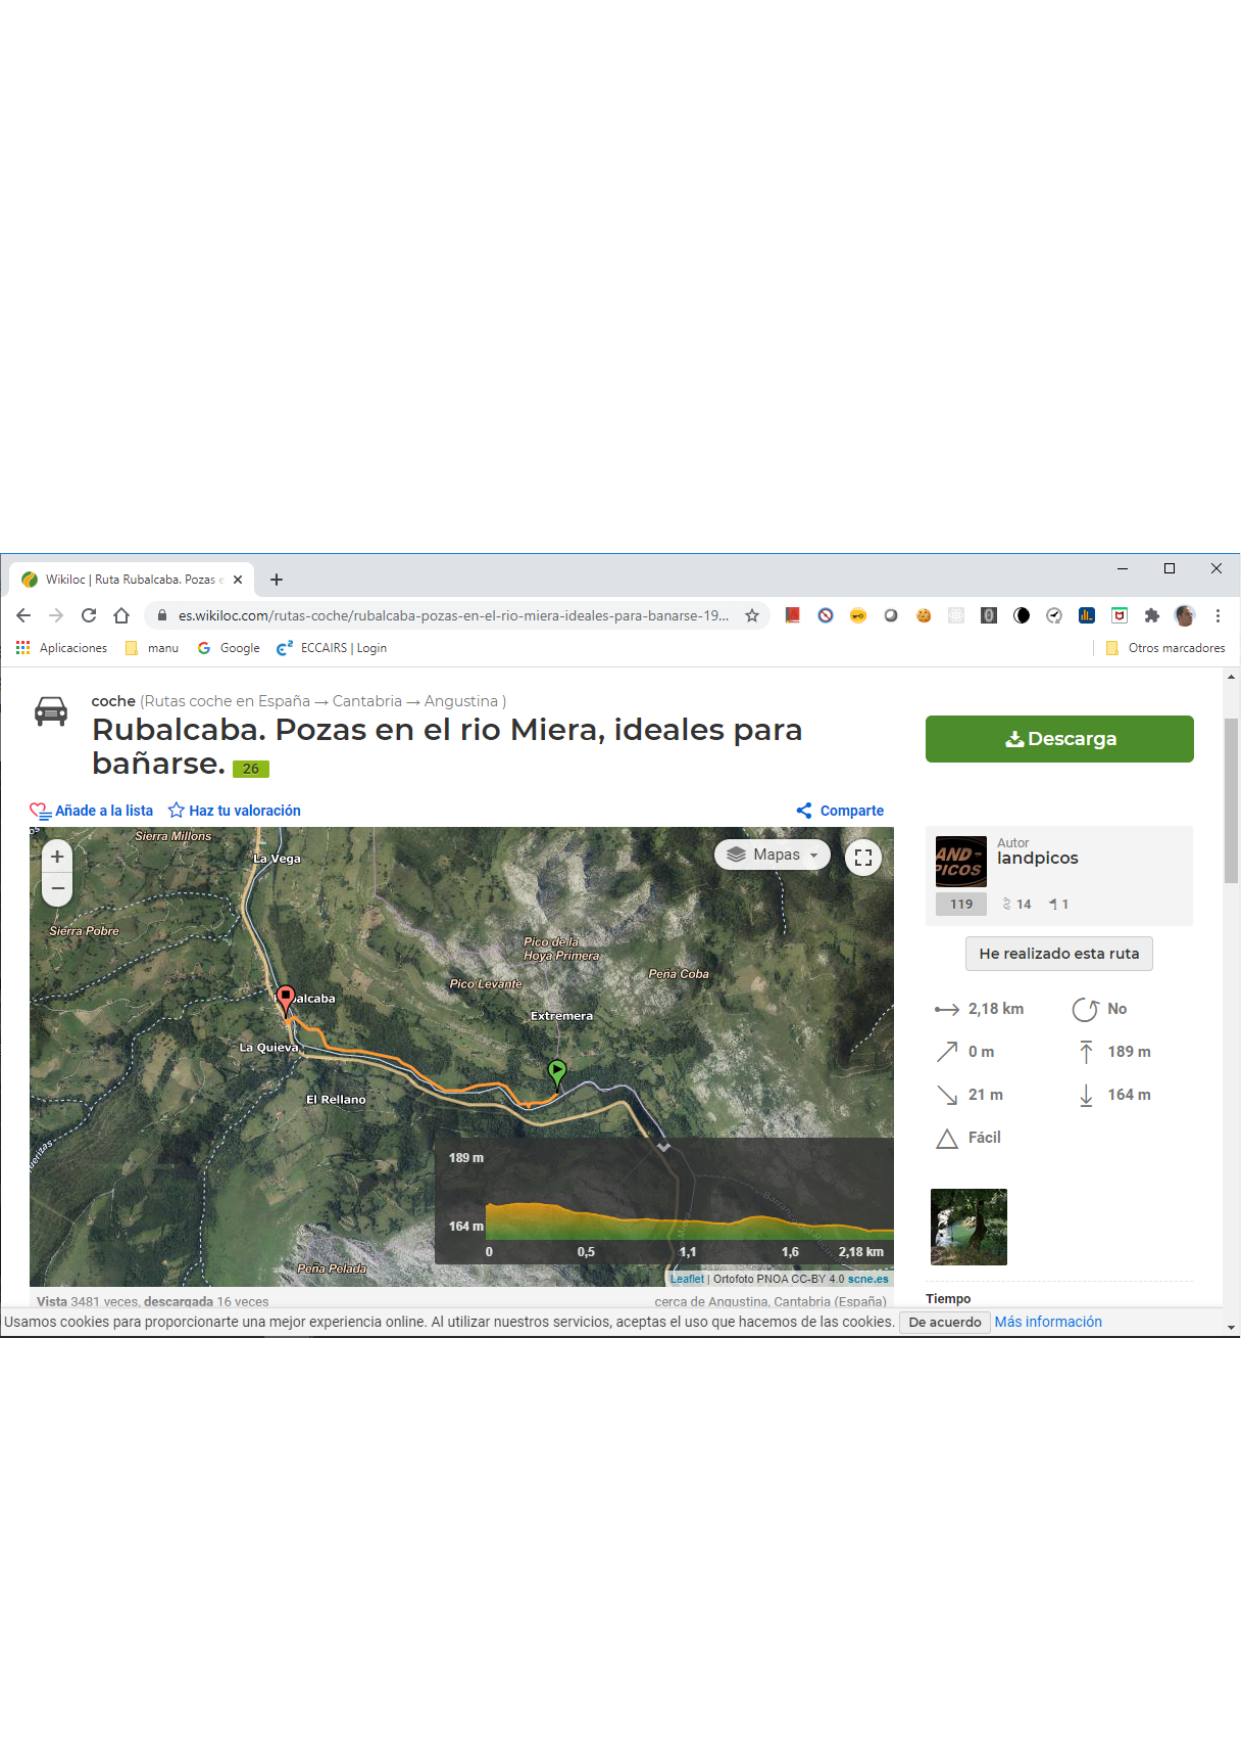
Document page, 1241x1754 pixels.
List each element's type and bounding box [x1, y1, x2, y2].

picture [0, 553, 1241, 1338]
